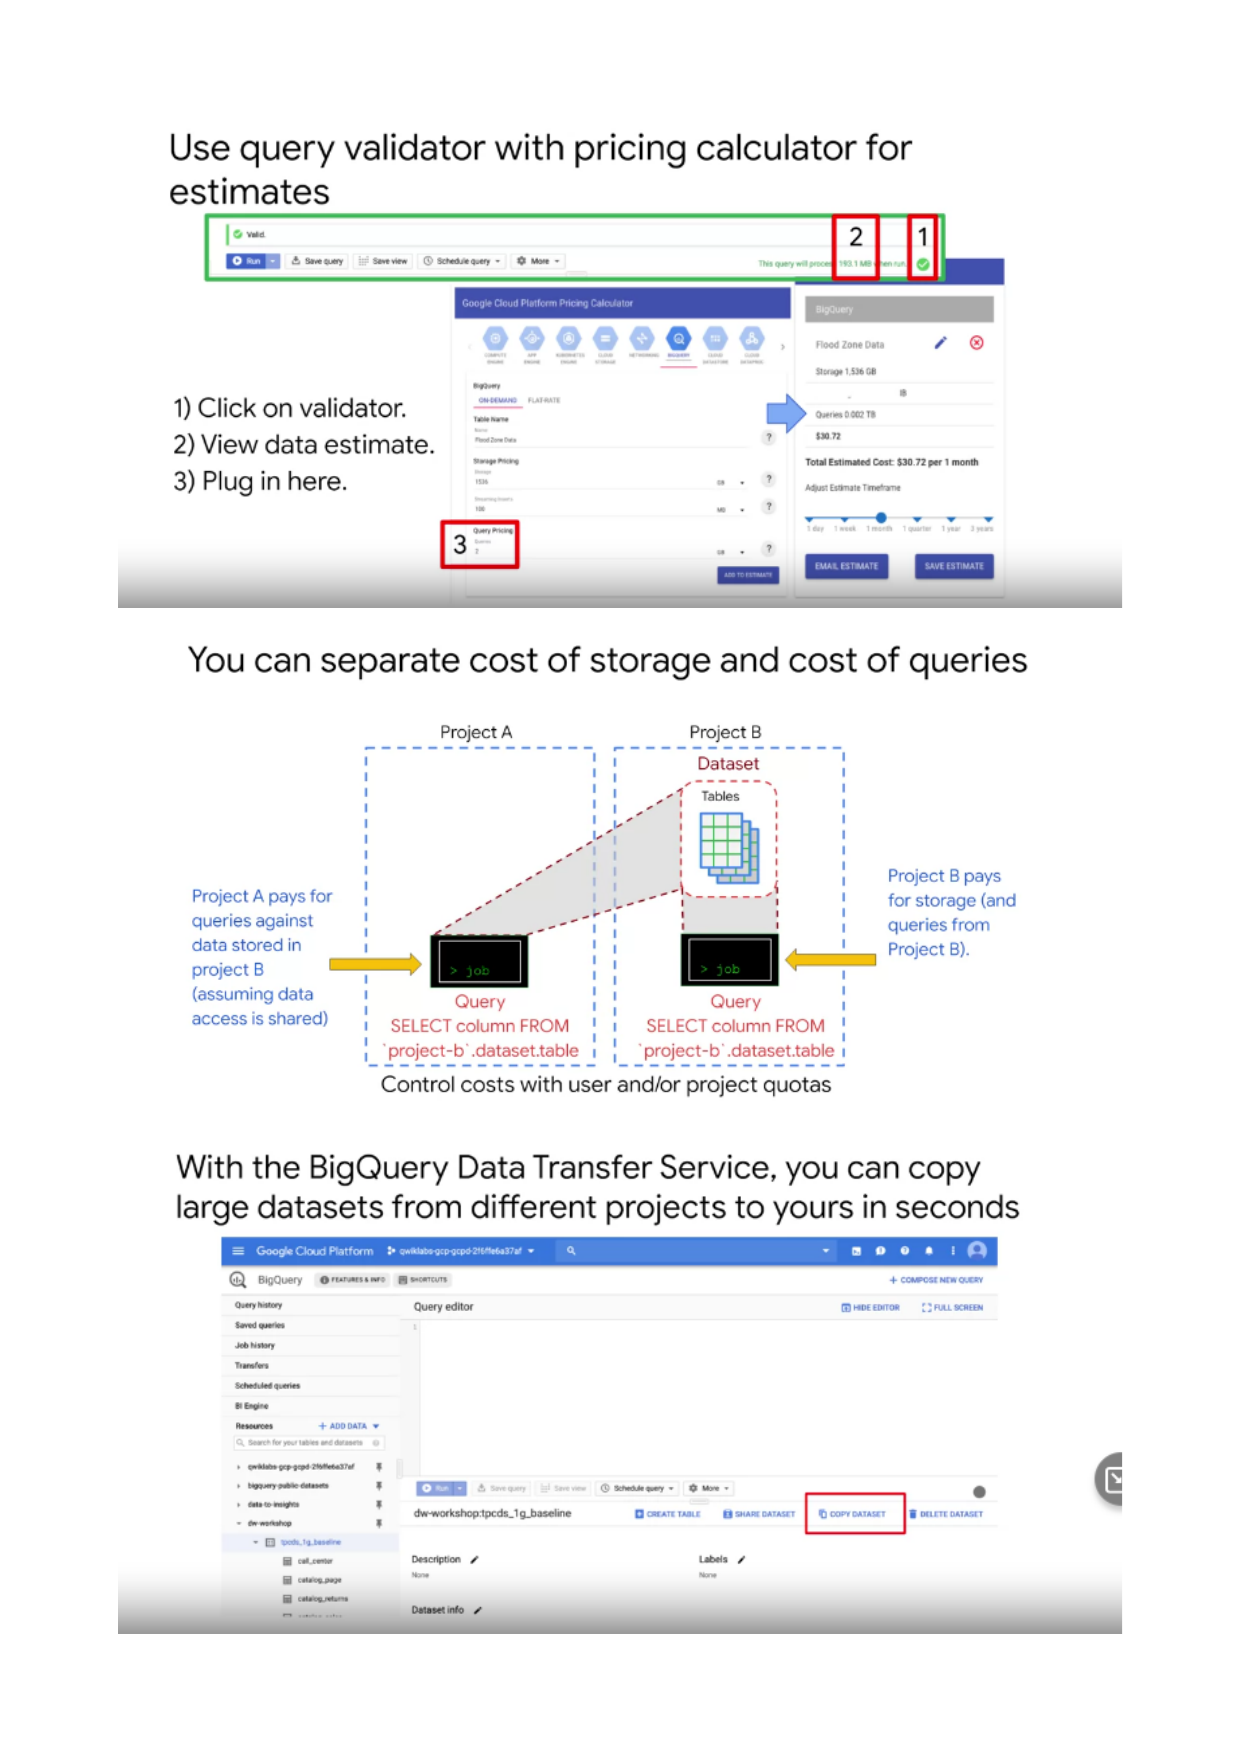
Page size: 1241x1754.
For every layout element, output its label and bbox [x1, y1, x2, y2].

picture [118, 636, 1123, 1104]
picture [118, 1132, 1123, 1634]
picture [118, 118, 1123, 608]
